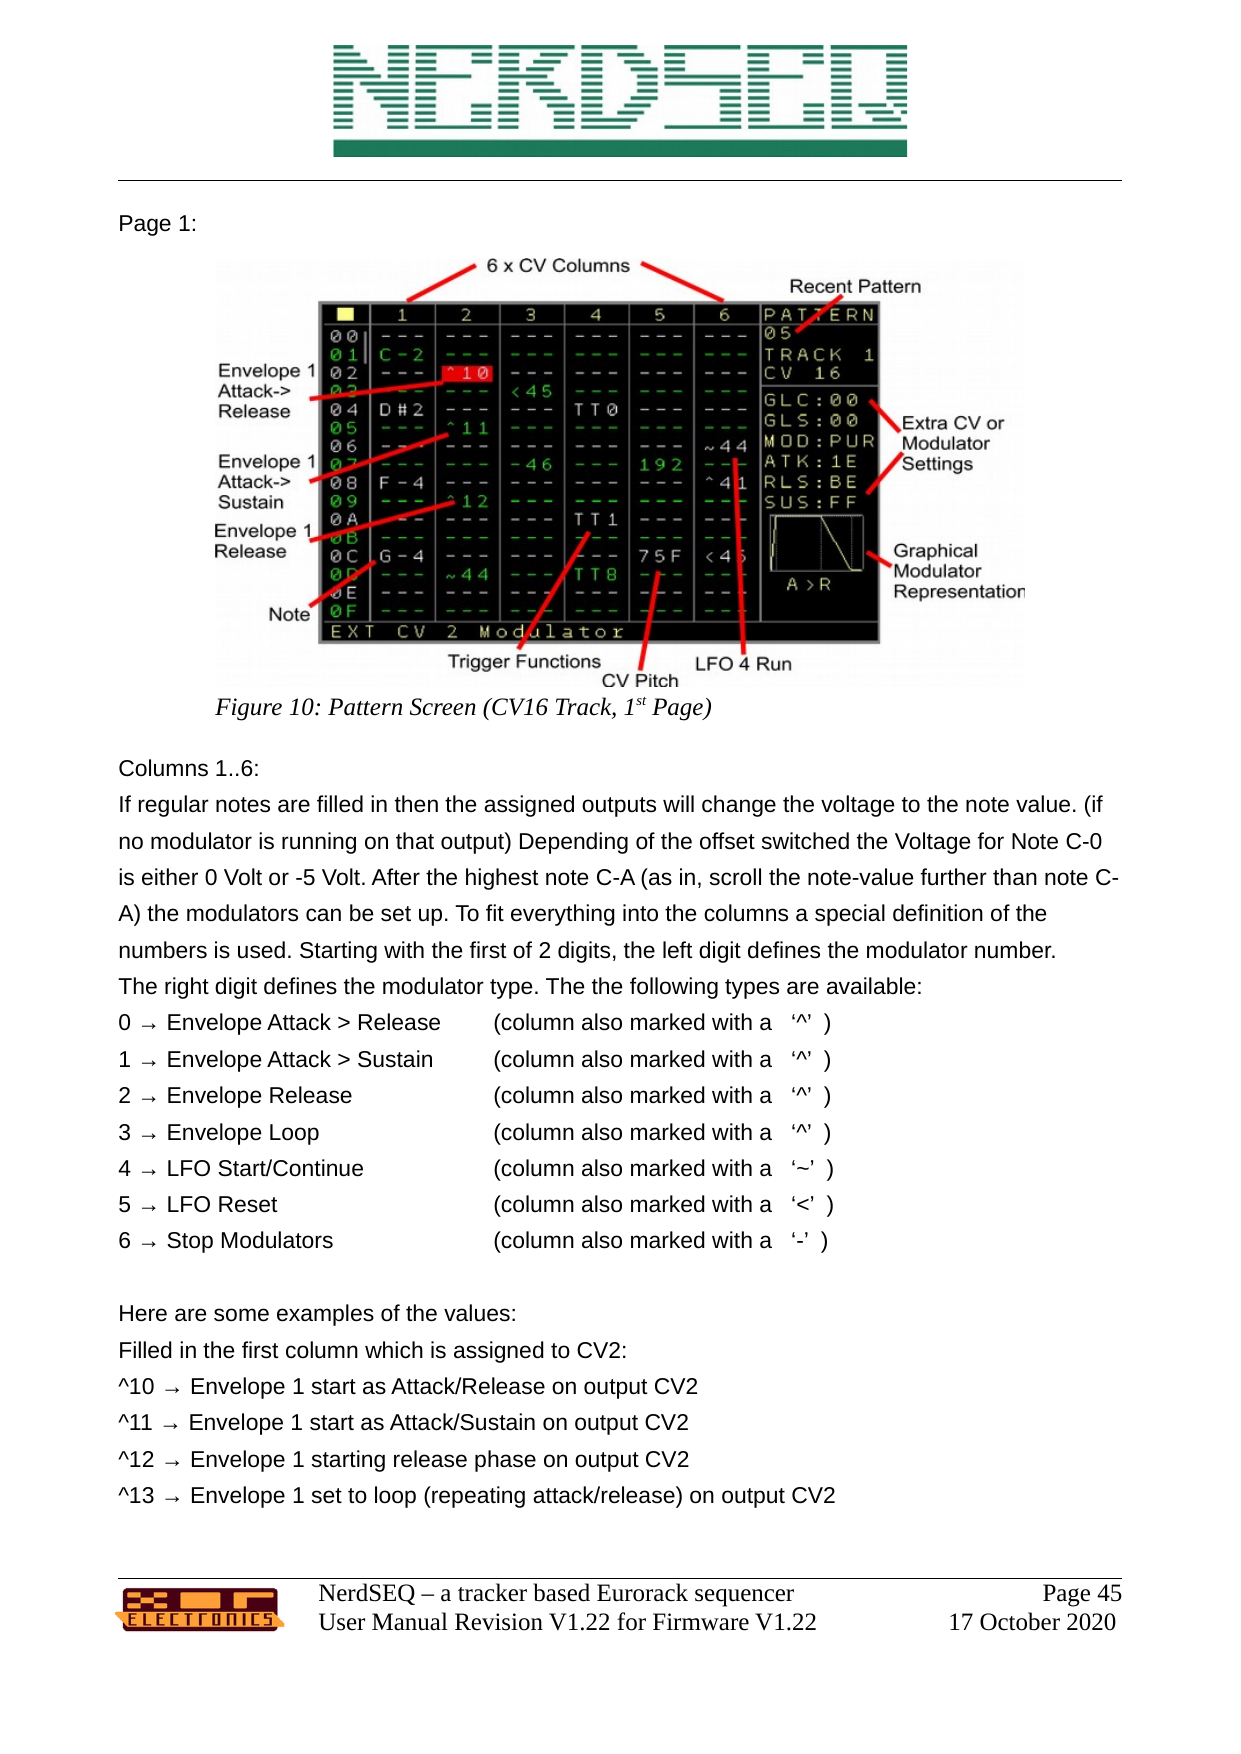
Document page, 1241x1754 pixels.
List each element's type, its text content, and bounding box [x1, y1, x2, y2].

text Page 1: [118, 209, 1122, 236]
text 4 → LFO Start/Continue (column also marked with a ‘~’ ) [118, 1155, 1122, 1181]
text 2 → Envelope Release (column also marked with a ‘^’ ) [118, 1082, 1122, 1108]
text 3 → Envelope Loop (column also marked with a ‘^’ ) [118, 1118, 1122, 1145]
text 0 → Envelope Attack > Release (column also marked with a ‘^’ ) [118, 1009, 1122, 1036]
text Columns 1..6: [118, 755, 1122, 781]
text The right digit defines the modulator type. The the following types are available: [118, 973, 1122, 999]
picture [115, 1584, 285, 1634]
picture [215, 258, 1025, 687]
text 1 → Envelope Attack > Sustain (column also marked with a ‘^’ ) [118, 1046, 1122, 1072]
text 6 → Stop Modulators (column also marked with a ‘-’ ) [118, 1227, 1122, 1254]
picture [333, 45, 908, 157]
text Here are some examples of the values: [118, 1300, 1122, 1327]
text Figure 10: Pattern Screen (CV16 Track, 1st Page) [215, 687, 1025, 721]
text 5 → LFO Reset (column also marked with a ‘<’ ) [118, 1191, 1122, 1217]
text ^12 → Envelope 1 starting release phase on output CV2 [118, 1446, 1122, 1472]
text ^11 → Envelope 1 start as Attack/Sustain on output CV2 [118, 1409, 1122, 1436]
text If regular notes are filled in then the assigned outputs will change the voltage to the note value. (if no modulator is running on that output) Depending of the offset switched the Voltage for Note C-0 is either 0 Volt or -5 Volt. After the highest note C-A (as in, scroll the note-value further than note C-A) the modulators can be set up. To fit everything into the columns a special definition of the numbers is used. Starting with the first of 2 digits, the left digit defines the modulator number. [118, 791, 1122, 963]
text ^10 → Envelope 1 start as Attack/Release on output CV2 [118, 1373, 1122, 1399]
text ^13 → Envelope 1 set to loop (repeating attack/release) on output CV2 [118, 1482, 1122, 1508]
text Filled in the first column which is assigned to CV2: [118, 1337, 1122, 1363]
